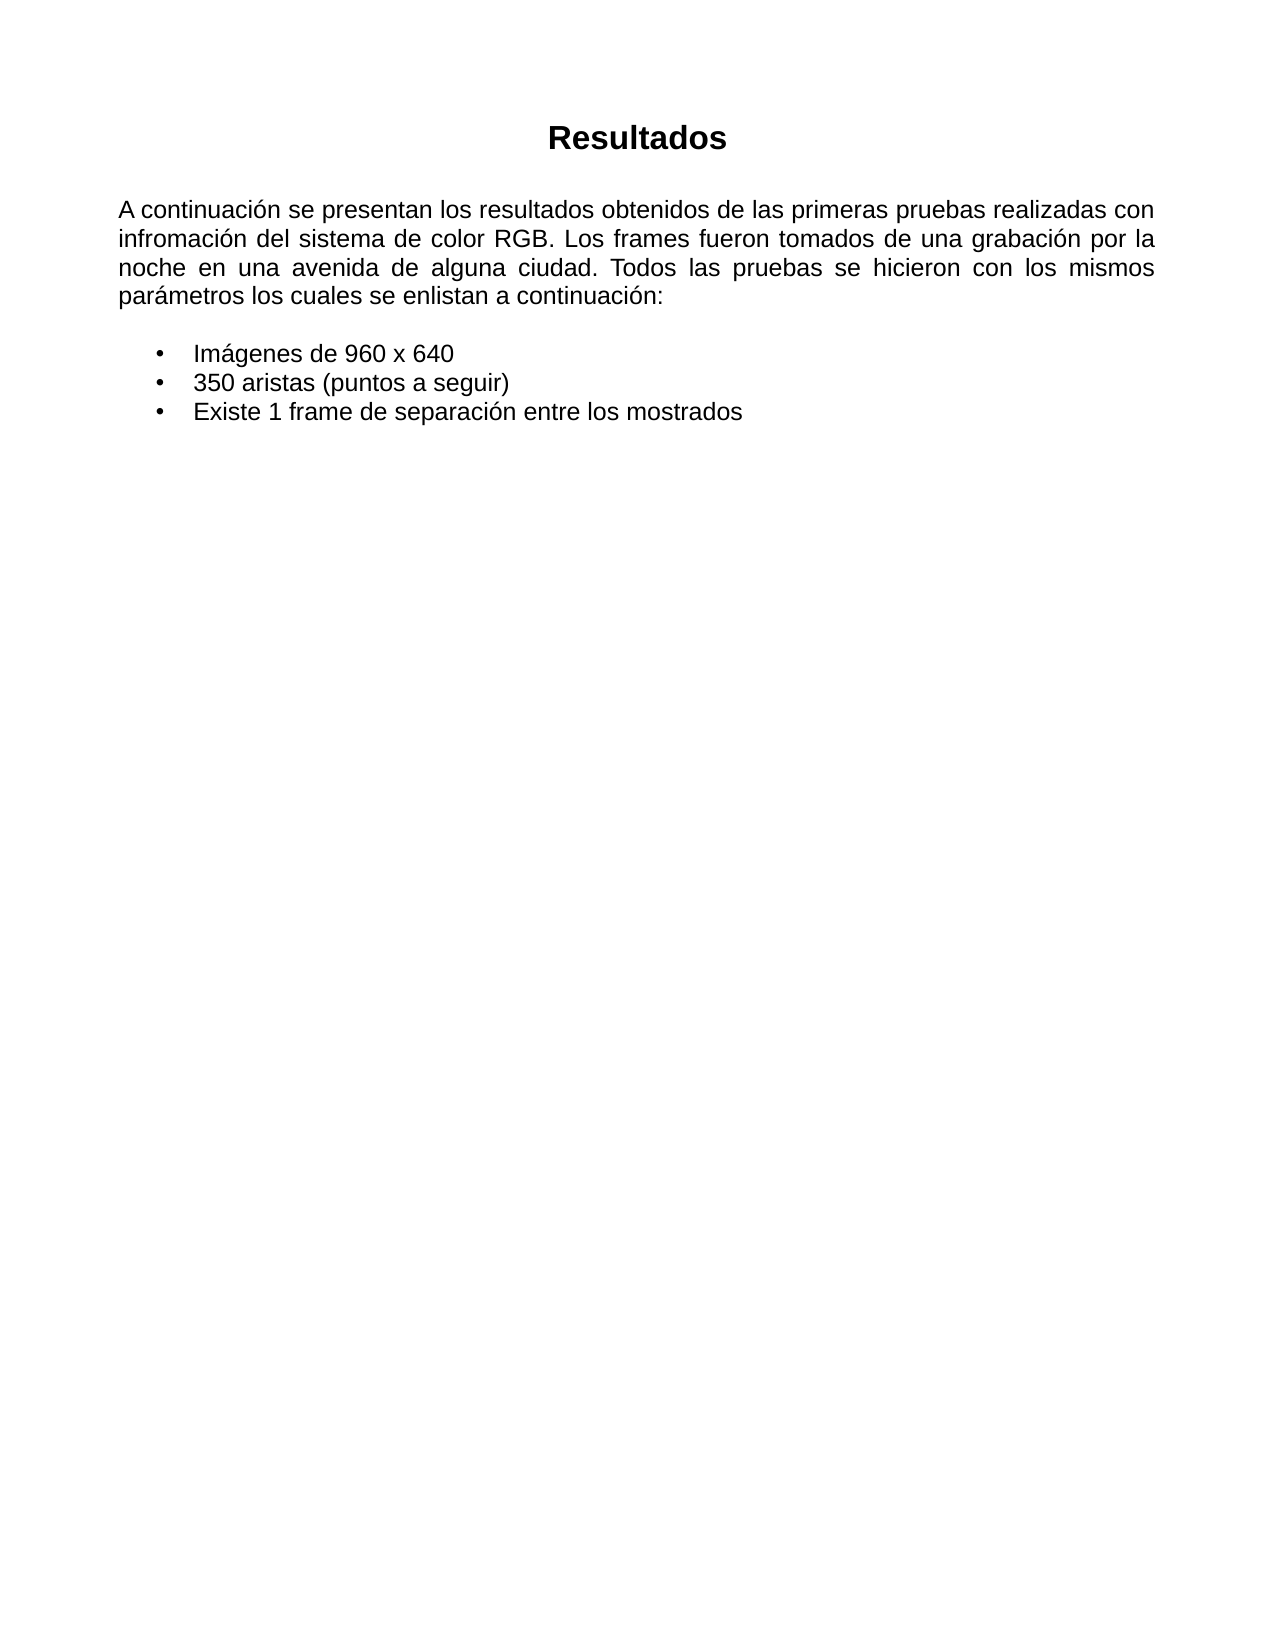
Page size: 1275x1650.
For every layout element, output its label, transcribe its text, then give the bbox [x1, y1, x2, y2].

list Imágenes de 960 x 640 [156, 339, 1157, 368]
text Resultados [118, 118, 1157, 157]
text A continuación se presentan los resultados obtenidos de las primeras pruebas realizadas con infromación del sistema de color RGB. Los frames fueron tomados de una grabación por la noche en una avenida de alguna ciudad. Todos las pruebas se hicieron con los mismos parámetros los cuales se enlistan a continuación: [118, 195, 1157, 310]
list Existe 1 frame de separación entre los mostrados [156, 396, 1157, 425]
list 350 aristas (puntos a seguir) [156, 368, 1157, 396]
